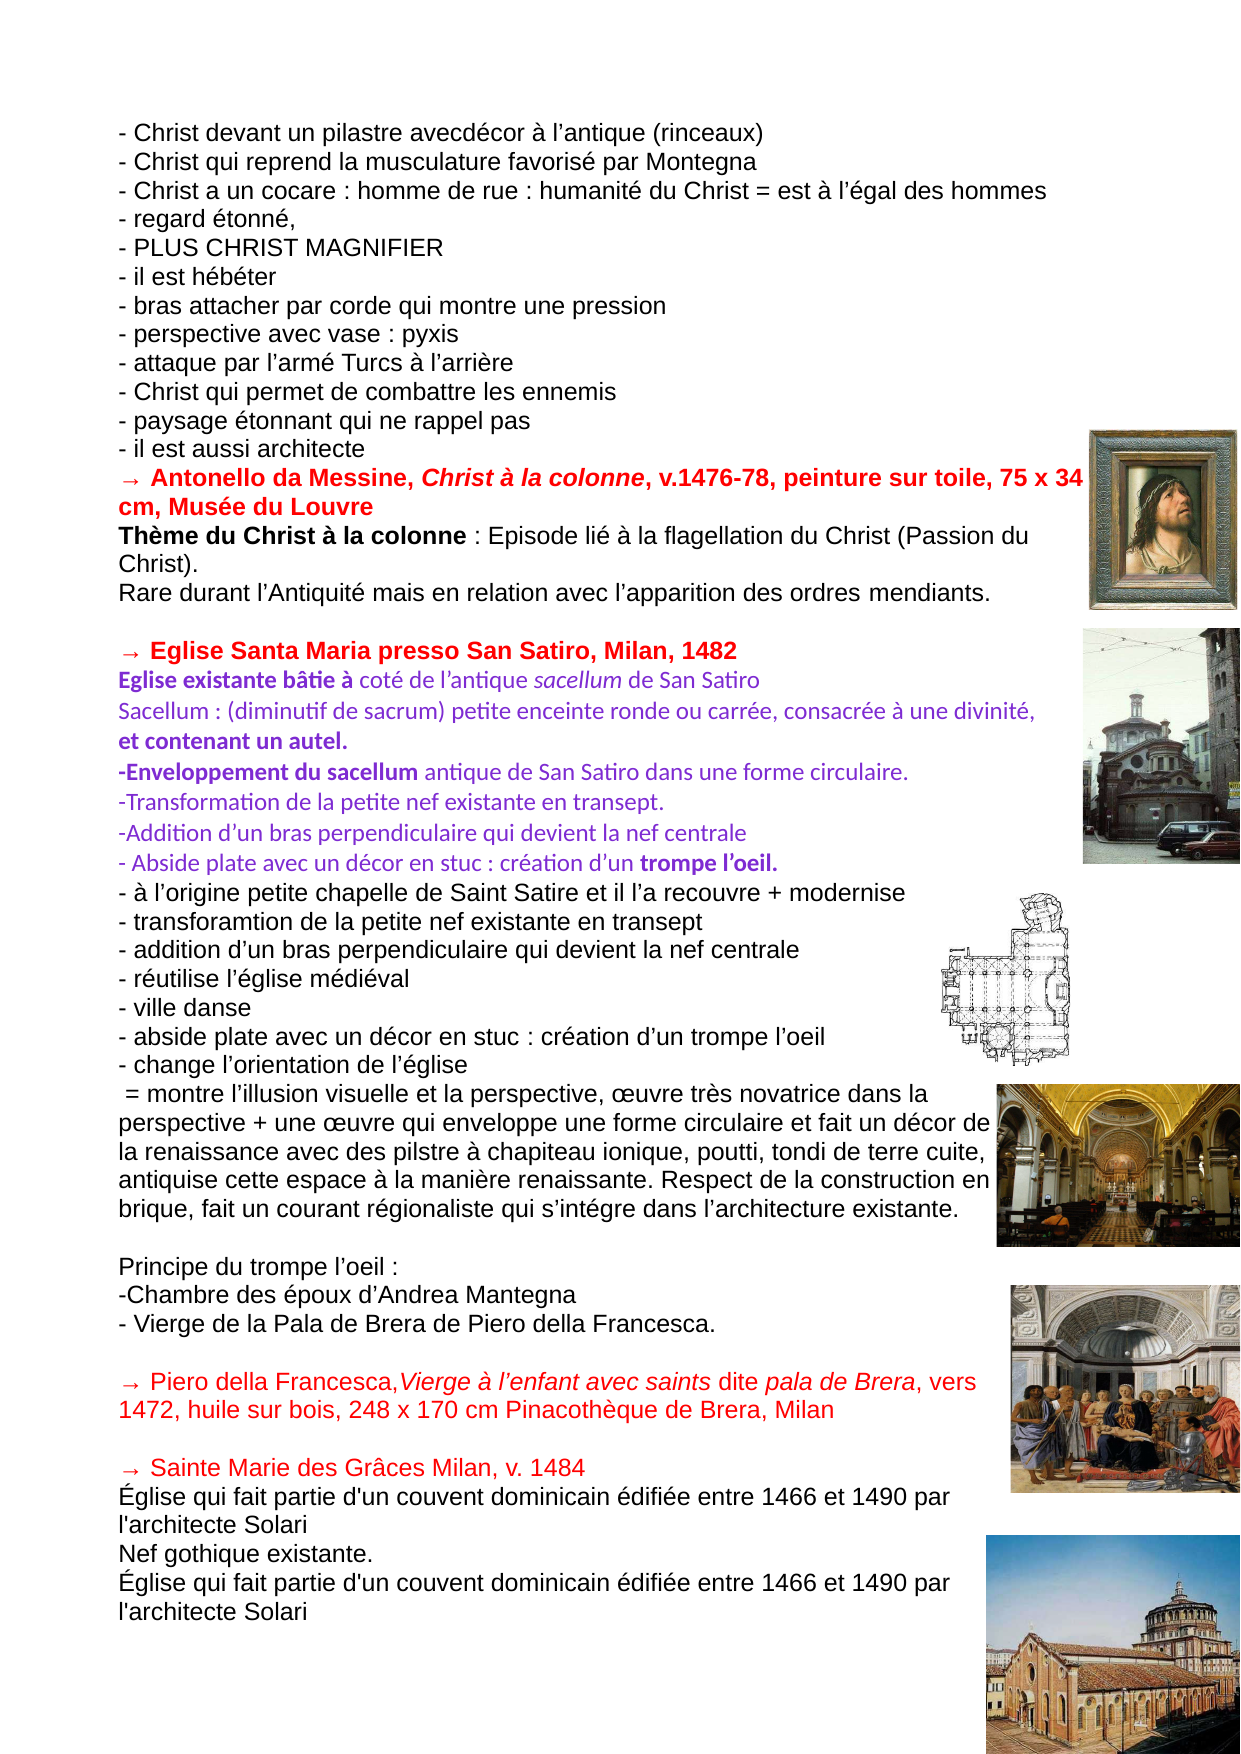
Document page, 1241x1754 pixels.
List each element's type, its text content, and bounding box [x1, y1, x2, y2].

text -Enveloppement du sacellum antique de San Satiro dans une forme circulaire. [118, 756, 1082, 786]
text → Antonello da Messine, Christ à la colonne, v.1476-78, peinture sur toile, 75 x 34 cm, Musée du Louvre [118, 463, 1088, 521]
text - addition d’un bras perpendiculaire qui devient la nef centrale [118, 936, 940, 964]
text → Sainte Marie des Grâces Milan, v. 1484 [118, 1453, 1010, 1482]
text → Piero della Francesca,Vierge à l’enfant avec saints dite pala de Brera, vers [118, 1367, 1010, 1396]
text -Chambre des époux d’Andrea Mantegna [118, 1281, 1122, 1309]
text Sacellum : (diminutif de sacrum) petite enceinte ronde ou carrée, consacrée à une divinité, [118, 695, 1082, 725]
text Thème du Christ à la colonne : Episode lié à la flagellation du Christ (Passion du Christ). [118, 521, 1088, 578]
text - change l’orientation de l’église [118, 1051, 1122, 1079]
text → Eglise Santa Maria presso San Satiro, Milan, 1482 [118, 636, 1082, 664]
text - Abside plate avec un décor en stuc : création d’un trompe l’oeil. [118, 847, 1122, 878]
text [1071, 964, 1122, 993]
picture [986, 1535, 1240, 1754]
text - PLUS CHRIST MAGNIFIER [118, 233, 1122, 262]
text - réutilise l’église médiéval [118, 964, 940, 993]
text - Christ devant un pilastre avecdécor à l’antique (rinceaux) [118, 118, 1122, 147]
text - il est aussi architecte [118, 434, 1088, 463]
text [1071, 993, 1122, 1022]
text - regard étonné, [118, 204, 1122, 233]
text - Christ a un cocare : homme de rue : humanité du Christ = est à l’égal des hommes [118, 176, 1122, 204]
text -Addition d’un bras perpendiculaire qui devient la nef centrale [118, 817, 1082, 847]
text Église qui fait partie d'un couvent dominicain édifiée entre 1466 et 1490 par [118, 1568, 986, 1597]
text [1071, 936, 1122, 964]
text - à l’origine petite chapelle de Saint Satire et il l’a recouvre + modernise [118, 878, 1122, 907]
text Rare durant l’Antiquité mais en relation avec l’apparition des ordres mendiants. [118, 578, 1088, 607]
text l'architecte Solari [118, 1597, 986, 1626]
picture [940, 893, 1071, 1066]
text 1472, huile sur bois, 248 x 170 cm Pinacothèque de Brera, Milan [118, 1396, 1010, 1424]
picture [1010, 1285, 1241, 1493]
text - il est hébéter [118, 262, 1122, 291]
picture [996, 1084, 1240, 1247]
text - paysage étonnant qui ne rappel pas [118, 406, 1122, 434]
picture [1088, 429, 1238, 610]
text = montre l’illusion visuelle et la perspective, œuvre très novatrice dans la perspective + une œuvre qui enveloppe une forme circulaire et fait un décor de la renaissance avec des pilstre à chapiteau ionique, poutti, tondi de terre cuite, antiquise cette espace à la manière renaissante. Respect de la construction en brique, fait un courant régionaliste qui s’intégre dans l’architecture existante. [118, 1079, 1122, 1223]
text - Christ qui reprend la musculature favorisé par Montegna [118, 147, 1122, 176]
text Église qui fait partie d'un couvent dominicain édifiée entre 1466 et 1490 par [118, 1482, 1122, 1511]
text - transforamtion de la petite nef existante en transept [118, 907, 940, 936]
text Eglise existante bâtie à coté de l’antique sacellum de San Satiro [118, 664, 1082, 695]
text [1071, 1022, 1122, 1051]
text - Christ qui permet de combattre les ennemis [118, 377, 1122, 406]
text Nef gothique existante. [118, 1539, 986, 1568]
text [1071, 907, 1122, 936]
text - Vierge de la Pala de Brera de Piero della Francesca. [118, 1309, 1010, 1338]
text - attaque par l’armé Turcs à l’arrière [118, 348, 1122, 377]
text - bras attacher par corde qui montre une pression [118, 291, 1122, 319]
text - abside plate avec un décor en stuc : création d’un trompe l’oeil [118, 1022, 940, 1051]
text -Transformation de la petite nef existante en transept. [118, 786, 1082, 817]
picture [1082, 628, 1240, 864]
text et contenant un autel. [118, 725, 1082, 756]
text - ville danse [118, 993, 940, 1022]
text Principe du trompe l’oeil : [118, 1252, 1122, 1281]
text l'architecte Solari [118, 1511, 1122, 1539]
text - perspective avec vase : pyxis [118, 319, 1122, 348]
